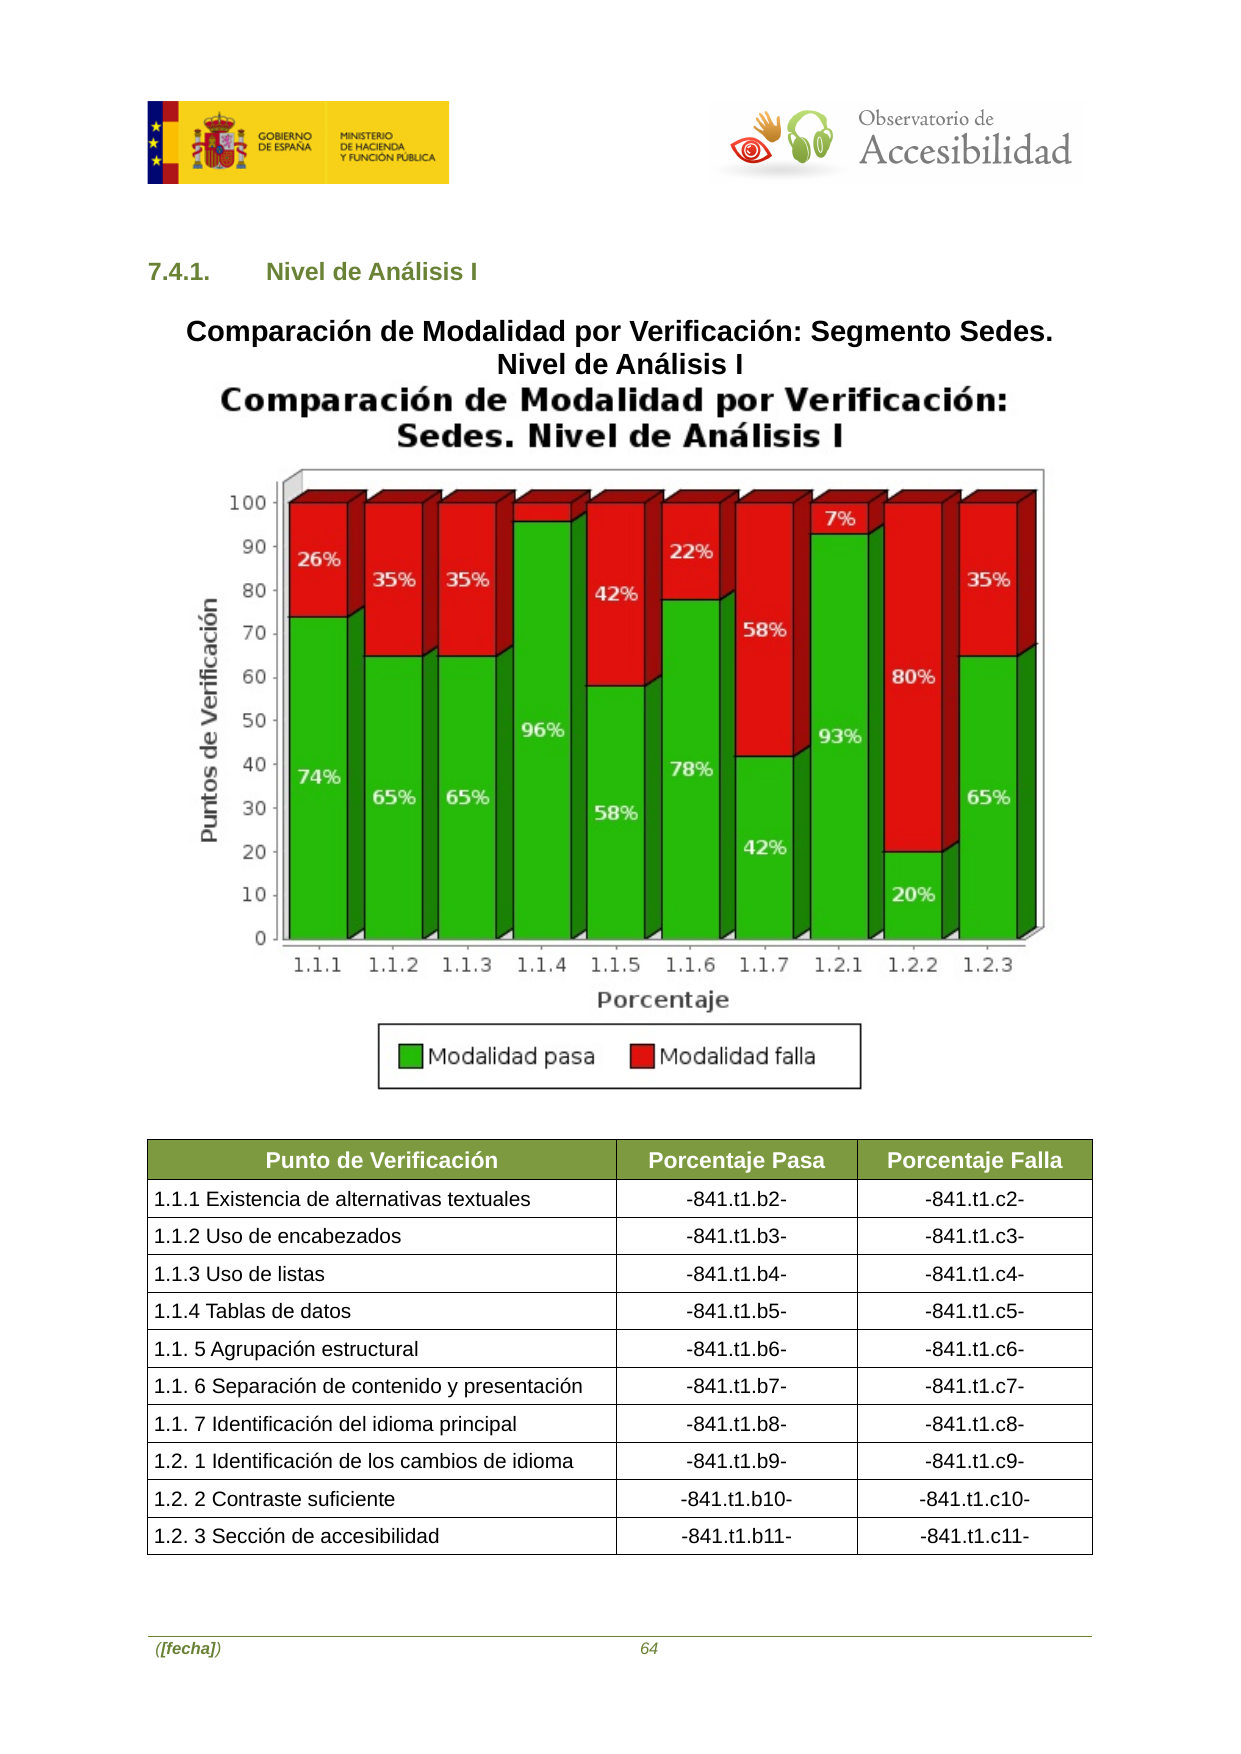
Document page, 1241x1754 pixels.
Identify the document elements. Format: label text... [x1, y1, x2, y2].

table_cell 1.1. 6 Separación de contenido y presentación [148, 1368, 616, 1404]
table_cell -841.t1.c6- [858, 1330, 1092, 1367]
table_cell -841.t1.b2- [617, 1180, 857, 1217]
table_cell -841.t1.b8- [617, 1405, 857, 1442]
table_cell 1.2. 2 Contraste suficiente [148, 1480, 616, 1517]
table_cell -841.t1.c9- [858, 1443, 1092, 1479]
table_cell -841.t1.c3- [858, 1218, 1092, 1254]
table_cell -841.t1.b3- [617, 1218, 857, 1254]
table_cell -841.t1.c5- [858, 1293, 1092, 1329]
table_cell -841.t1.c4- [858, 1255, 1092, 1292]
table_cell 1.2. 3 Sección de accesibilidad [148, 1518, 616, 1554]
table_cell 1.1.4 Tablas de datos [148, 1293, 616, 1329]
table_header Punto de Verificación [148, 1140, 616, 1179]
table_cell -841.t1.b7- [617, 1368, 857, 1404]
table_cell 1.1.3 Uso de listas [148, 1255, 616, 1292]
picture [710, 101, 1086, 184]
table_cell -841.t1.c10- [858, 1480, 1092, 1517]
text Comparación de Modalidad por Verificación: Segmento Sedes. Nivel de Análisis I [148, 314, 1092, 381]
table_header Porcentaje Pasa [617, 1140, 857, 1179]
table_cell 1.1.2 Uso de encabezados [148, 1218, 616, 1254]
table_cell -841.t1.b5- [617, 1293, 857, 1329]
table_cell -841.t1.b9- [617, 1443, 857, 1479]
table_cell -841.t1.c11- [858, 1518, 1092, 1554]
table_cell -841.t1.b10- [617, 1480, 857, 1517]
table_cell -841.t1.b4- [617, 1255, 857, 1292]
table_cell -841.t1.b6- [617, 1330, 857, 1367]
table_cell 1.2. 1 Identificación de los cambios de idioma [148, 1443, 616, 1479]
picture [178, 380, 1062, 1091]
table_cell -841.t1.c8- [858, 1405, 1092, 1442]
subtitle Nivel de Análisis I [148, 257, 1092, 286]
table_cell -841.t1.b11- [617, 1518, 857, 1554]
picture [147, 101, 450, 184]
table_cell -841.t1.c7- [858, 1368, 1092, 1404]
table_header Porcentaje Falla [858, 1140, 1092, 1179]
table_cell 1.1. 7 Identificación del idioma principal [148, 1405, 616, 1442]
table_cell 1.1. 5 Agrupación estructural [148, 1330, 616, 1367]
table_cell -841.t1.c2- [858, 1180, 1092, 1217]
table_cell 1.1.1 Existencia de alternativas textuales [148, 1180, 616, 1217]
